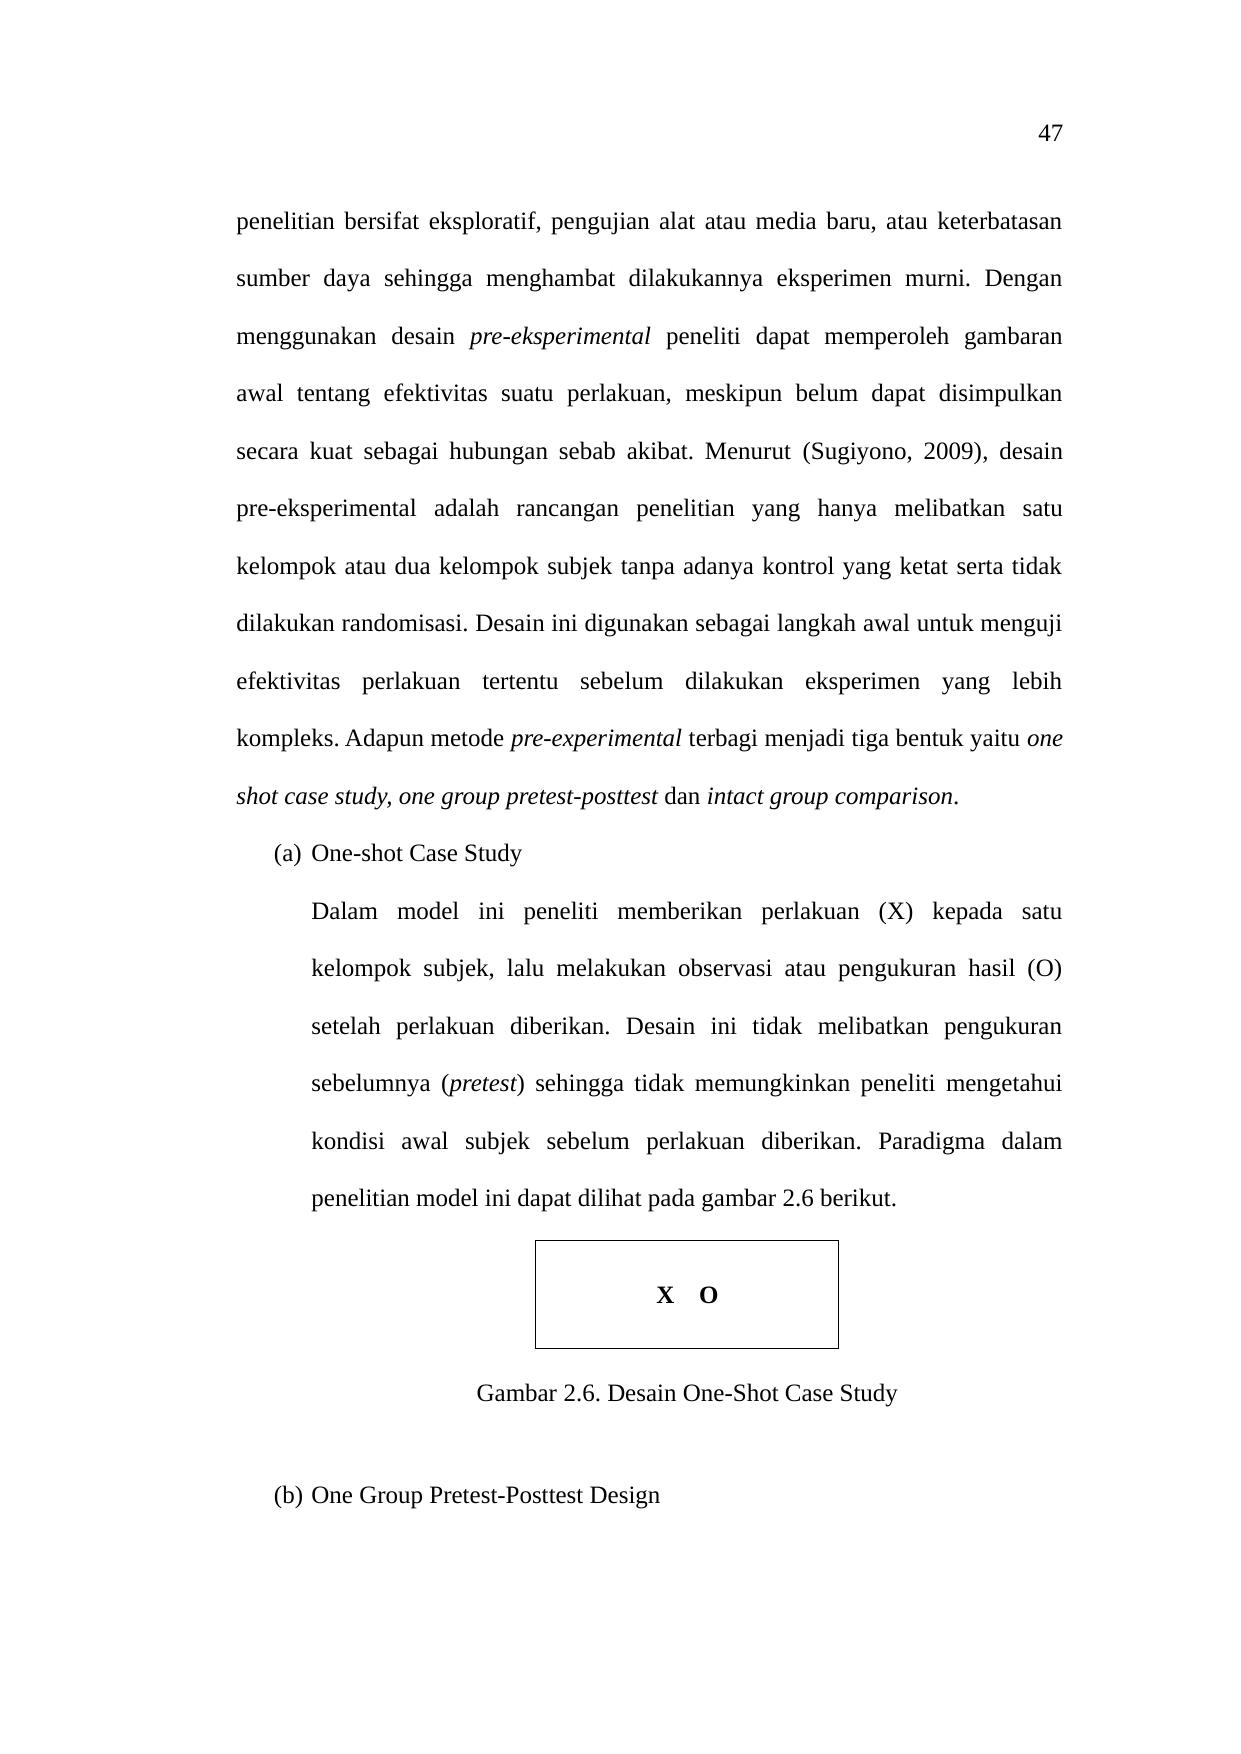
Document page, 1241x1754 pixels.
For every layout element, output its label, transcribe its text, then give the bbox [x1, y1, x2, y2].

list Gambar 2.6. Desain One-Shot Case Study [473, 1270, 901, 1407]
list Dalam model ini peneliti memberikan perlakuan (X) kepada satu kelompok subjek, lalu melakukan observasi atau pengukuran hasil (O) setelah perlakuan diberikan. Desain ini tidak melibatkan pengukuran sebelumnya (pretest) sehingga tidak memungkinkan peneliti mengetahui kondisi awal subjek sebelum perlakuan diberikan. Paradigma dalam penelitian model ini dapat dilihat pada gambar 2.6 berikut. [274, 896, 1063, 1212]
list One-shot Case Study [274, 838, 1063, 867]
text penelitian bersifat eksploratif, pengujian alat atau media baru, atau keterbatasan sumber daya sehingga menghambat dilakukannya eksperimen murni. Dengan menggunakan desain pre-eksperimental peneliti dapat memperoleh gambaran awal tentang efektivitas suatu perlakuan, meskipun belum dapat disimpulkan secara kuat sebagai hubungan sebab akibat. Menurut (Sugiyono, 2009), desain pre-eksperimental adalah rancangan penelitian yang hanya melibatkan satu kelompok atau dua kelompok subjek tanpa adanya kontrol yang ketat serta tidak dilakukan randomisasi. Desain ini digunakan sebagai langkah awal untuk menguji efektivitas perlakuan tertentu sebelum dilakukan eksperimen yang lebih kompleks. Adapun metode pre-experimental terbagi menjadi tiga bentuk yaitu one shot case study, one group pretest-posttest dan intact group comparison. [236, 206, 1063, 810]
list One Group Pretest-Posttest Design [274, 1480, 1063, 1508]
list X O [544, 1281, 830, 1309]
